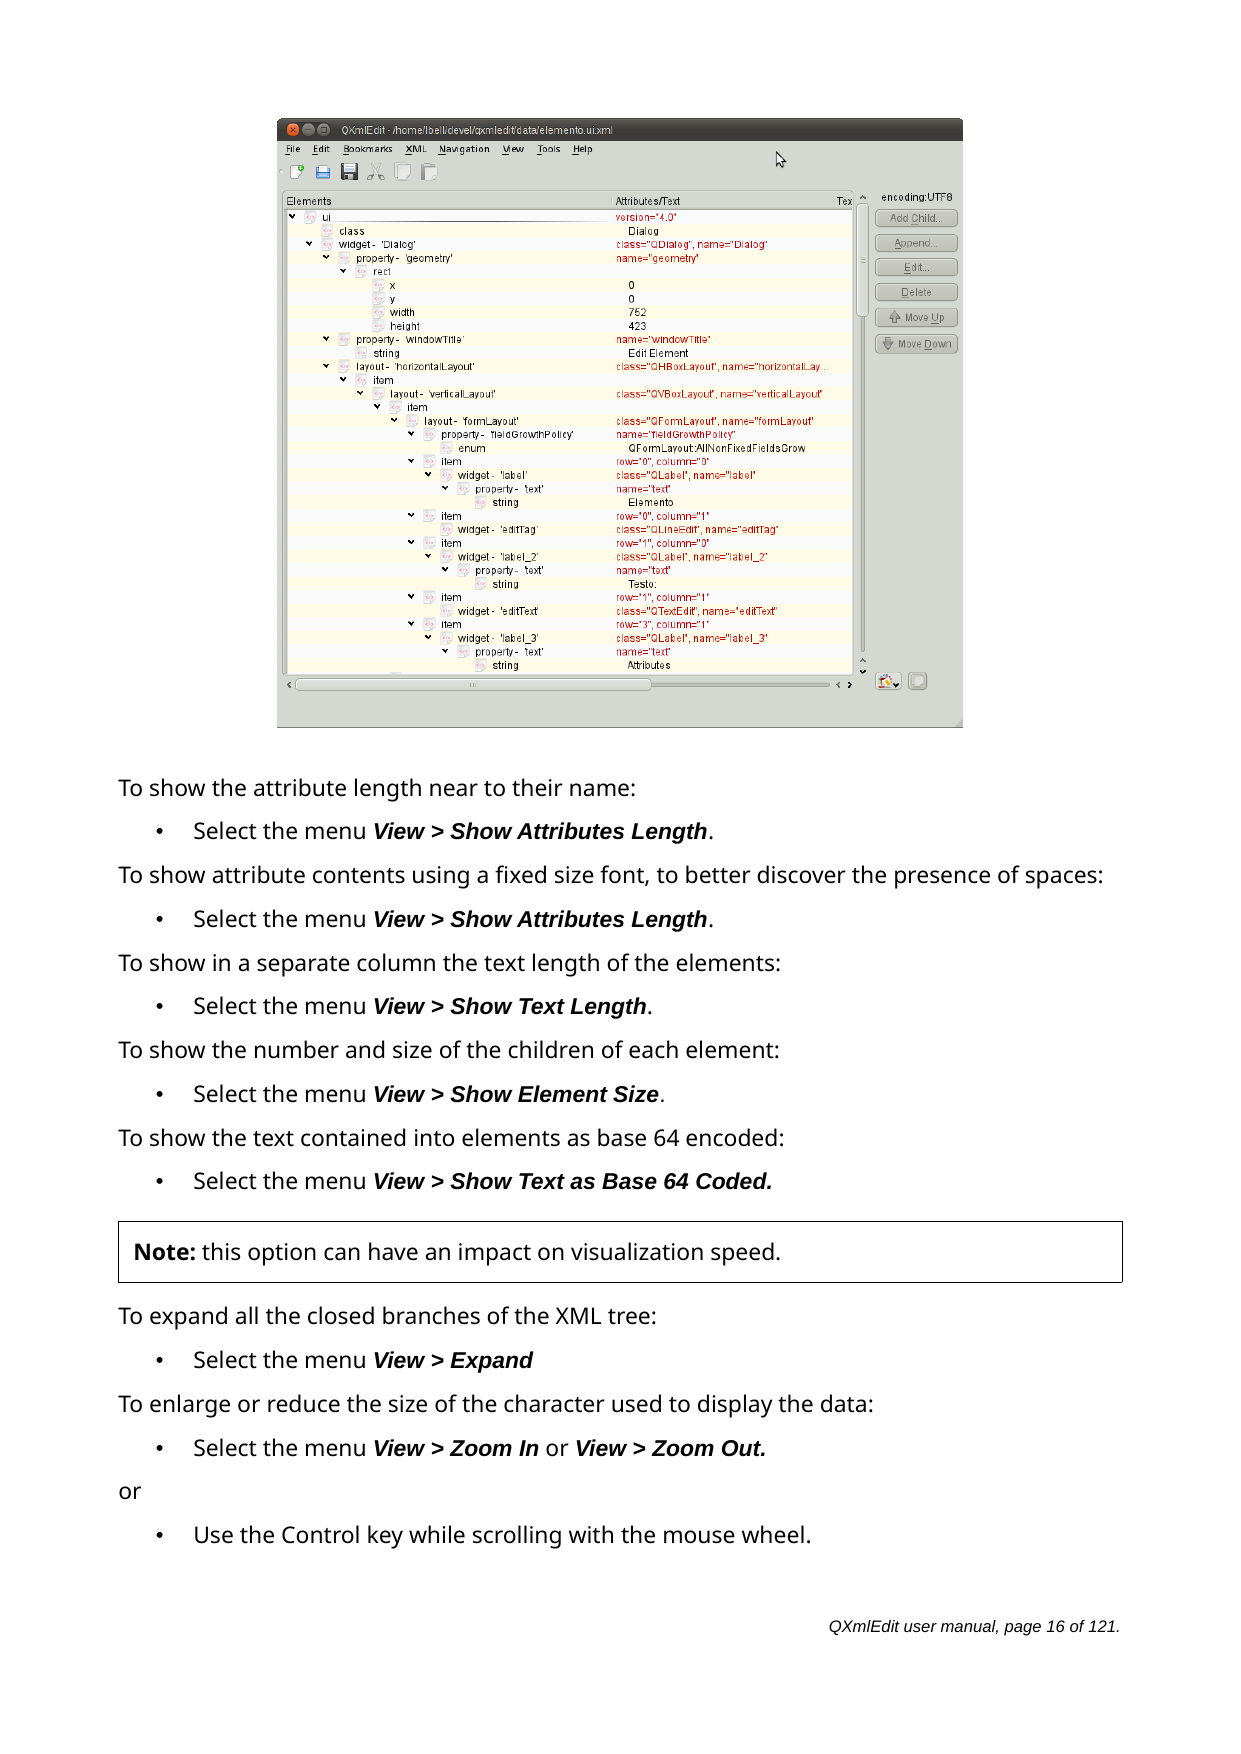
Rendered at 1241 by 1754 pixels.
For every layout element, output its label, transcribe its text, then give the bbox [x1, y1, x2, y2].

text To show the number and size of the children of each element: [118, 1034, 1122, 1065]
list Select the menu View > Show Attributes Length. [156, 815, 1122, 847]
list Select the menu View > Show Element Size. [156, 1078, 1122, 1109]
text To show in a separate column the text length of the elements: [118, 947, 1122, 978]
text To show the attribute length near to their name: [118, 772, 1122, 803]
list Select the menu View > Expand [156, 1344, 1122, 1375]
text Note: this option can have an impact on visualization speed. [119, 1222, 1122, 1282]
text or [118, 1475, 1122, 1506]
list Select the menu View > Show Text Length. [156, 990, 1122, 1022]
list Select the menu View > Zoom In or View > Zoom Out. [156, 1431, 1122, 1463]
text To show attribute contents using a fixed size font, to better discover the presence of spaces: [118, 859, 1122, 890]
list Select the menu View > Show Attributes Length. [156, 903, 1122, 934]
list Select the menu View > Show Text as Base 64 Coded. [156, 1165, 1122, 1197]
text To enlarge or reduce the size of the character used to display the data: [118, 1388, 1122, 1419]
picture [277, 118, 963, 728]
list Use the Control key while scrolling with the mouse wheel. [156, 1519, 1122, 1550]
text To expand all the closed branches of the XML tree: [118, 1300, 1122, 1331]
text To show the text contained into elements as base 64 encoded: [118, 1122, 1122, 1153]
